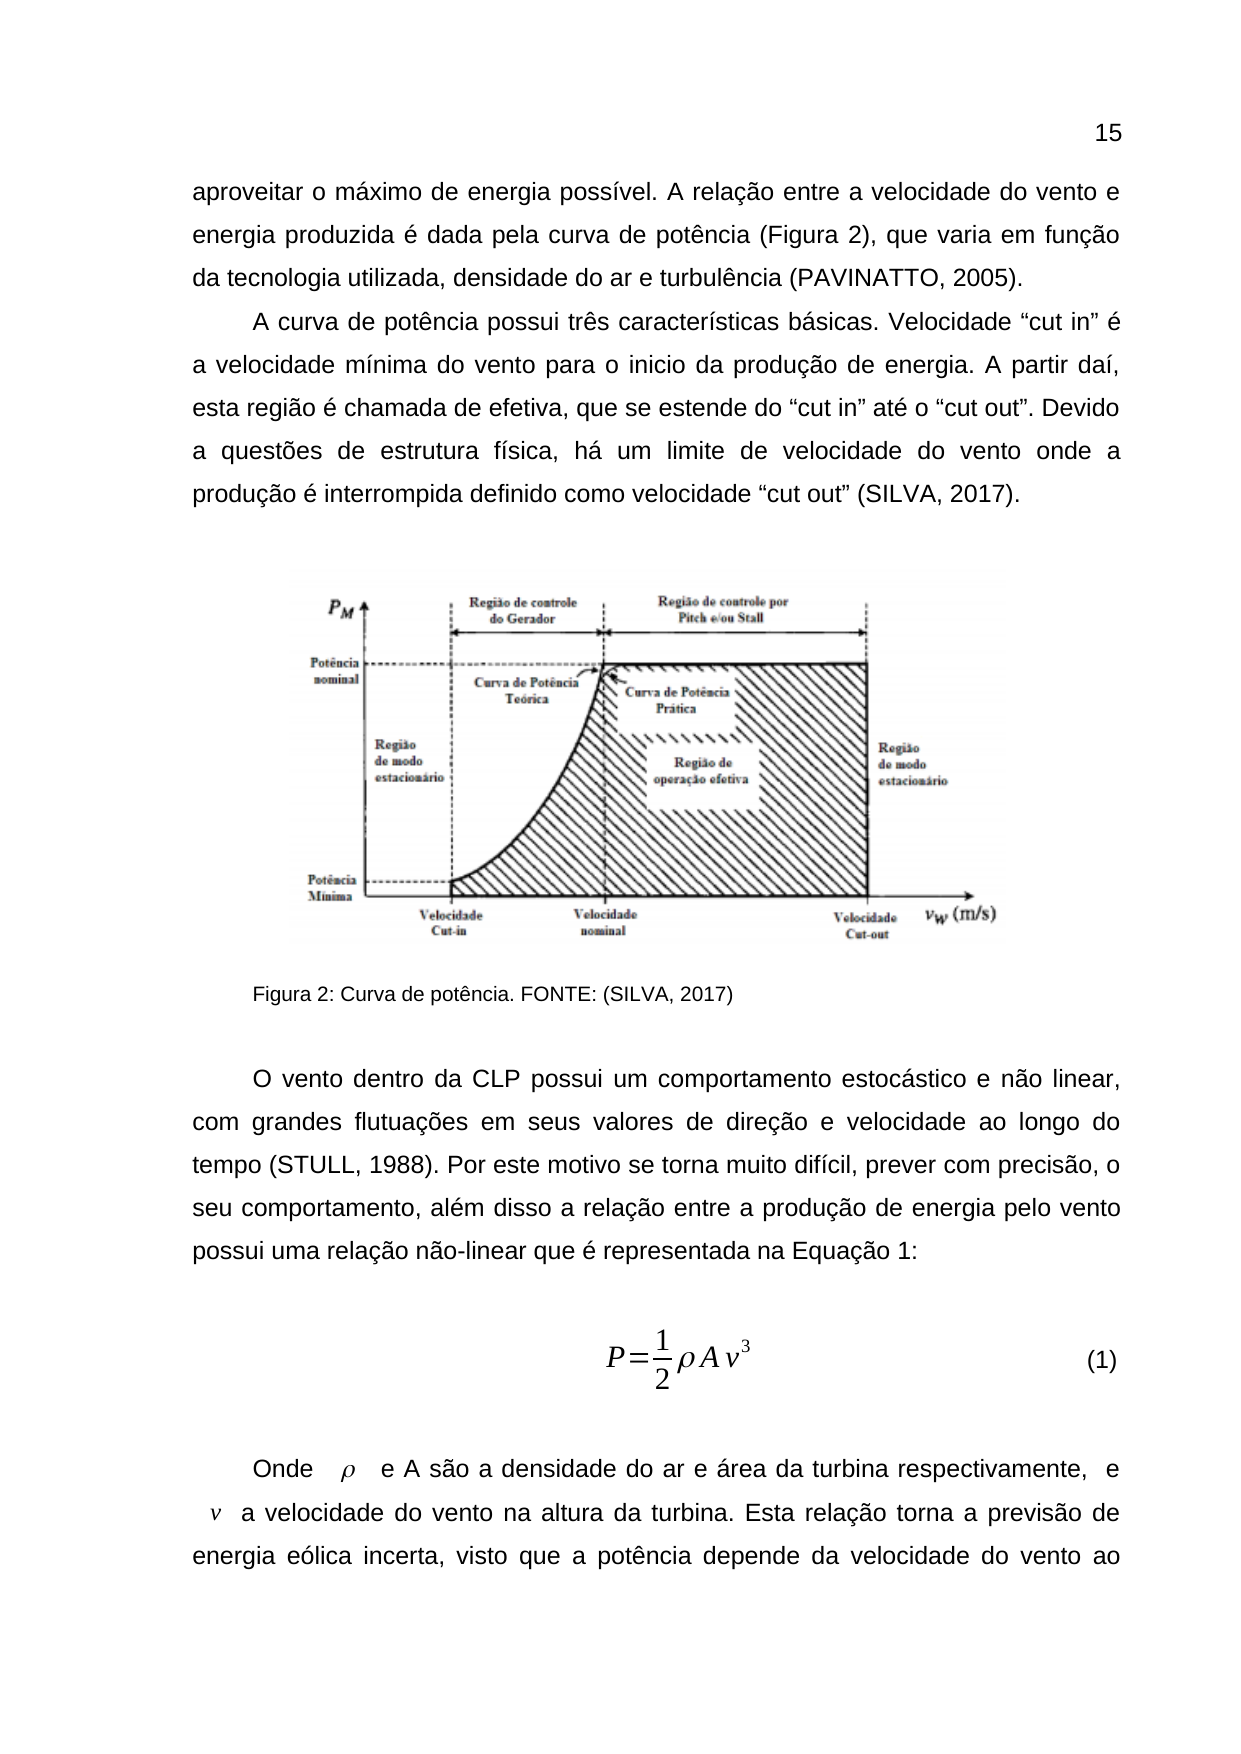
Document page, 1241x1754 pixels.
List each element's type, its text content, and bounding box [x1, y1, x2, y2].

text O vento dentro da CLP possui um comportamento estocástico e não linear, com grandes flutuações em seus valores de direção e velocidade ao longo do tempo (STULL, 1988). Por este motivo se torna muito difícil, prever com precisão, o seu comportamento, além disso a relação entre a produção de energia pelo vento possui uma relação não-linear que é representada na Equação 1: [177, 1064, 1122, 1265]
picture [282, 565, 1017, 955]
text (1) [177, 1322, 1122, 1396]
text A curva de potência possui três características básicas. Velocidade “cut in” é a velocidade mínima do vento para o inicio da produção de energia. A partir daí, esta região é chamada de efetiva, que se estende do “cut in” até o “cut out”. Devido a questões de estrutura física, há um limite de velocidade do vento onde a produção é interrompida definido como velocidade “cut out” (SILVA, 2017). [177, 307, 1122, 508]
text Figura 2: Curva de potência. FONTE: (SILVA, 2017) [177, 982, 1122, 1006]
text aproveitar o máximo de energia possível. A relação entre a velocidade do vento e energia produzida é dada pela curva de potência (Figura 2), que varia em função da tecnologia utilizada, densidade do ar e turbulência (PAVINATTO, 2005). [177, 177, 1122, 292]
text Onde e A são a densidade do ar e área da turbina respectivamente, e a velocidade do vento na altura da turbina. Esta relação torna a previsão de energia eólica incerta, visto que a potência depende da velocidade do vento ao [177, 1453, 1122, 1569]
